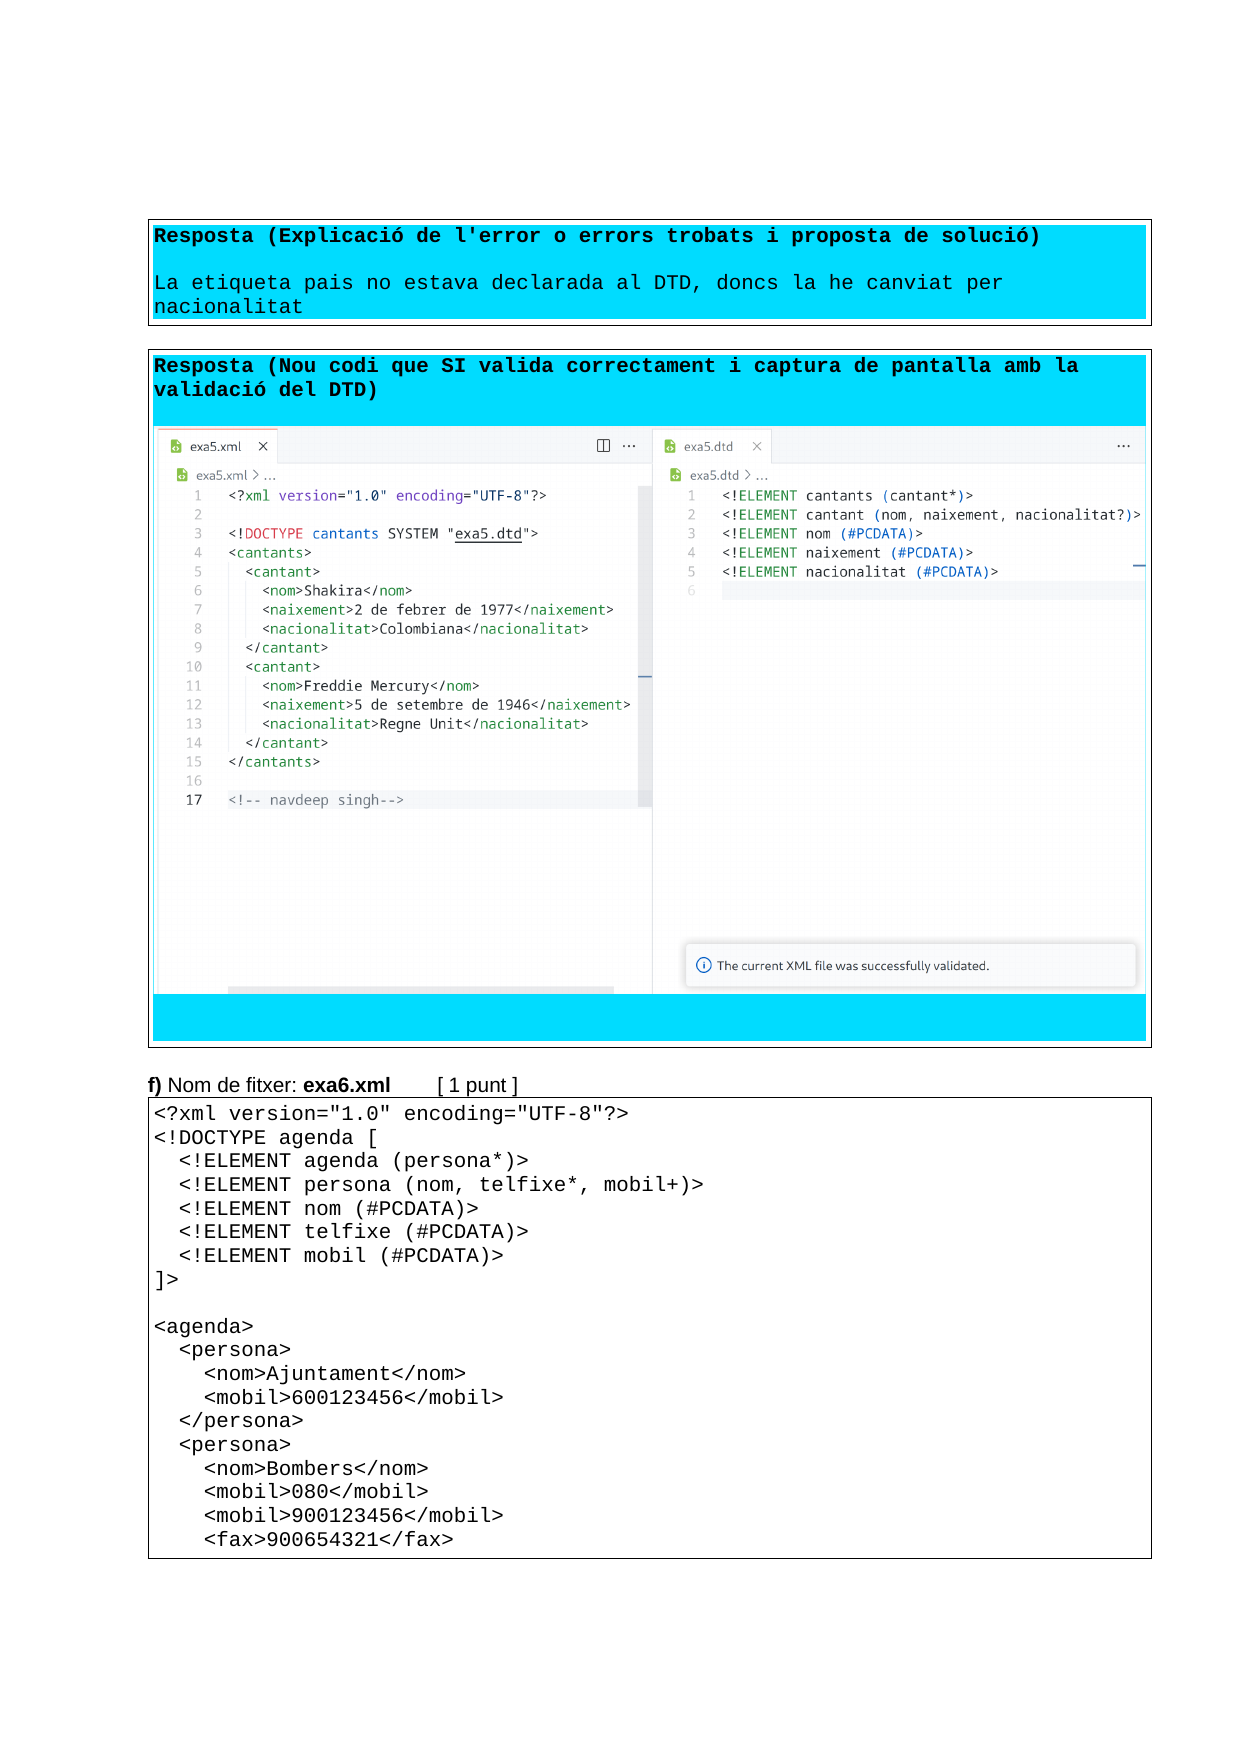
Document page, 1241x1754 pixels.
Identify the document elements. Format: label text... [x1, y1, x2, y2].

table_header Resposta (Explicació de l'error o errors trobats i proposta de solució) La etiqueta pais no estava declarada al DTD, doncs la he canviat per nacionalitat [149, 220, 1151, 325]
picture [153, 426, 1146, 994]
table_header <?xml version="1.0" encoding="UTF-8"?> <!DOCTYPE agenda [ <!ELEMENT agenda (persona*)> <!ELEMENT persona (nom, telfixe*, mobil+)> <!ELEMENT nom (#PCDATA)> <!ELEMENT telfixe (#PCDATA)> <!ELEMENT mobil (#PCDATA)> ]> <agenda> <persona> <nom>Ajuntament</nom> <mobil>600123456</mobil> </persona> <persona> <nom>Bombers</nom> <mobil>080</mobil> <mobil>900123456</mobil> <fax>900654321</fax> [149, 1098, 1151, 1558]
table_header Resposta (Nou codi que SI valida correctament i captura de pantalla amb la validació del DTD) [149, 350, 1151, 1047]
text f) Nom de fitxer: exa6.xml [ 1 punt ] [148, 1073, 1151, 1097]
